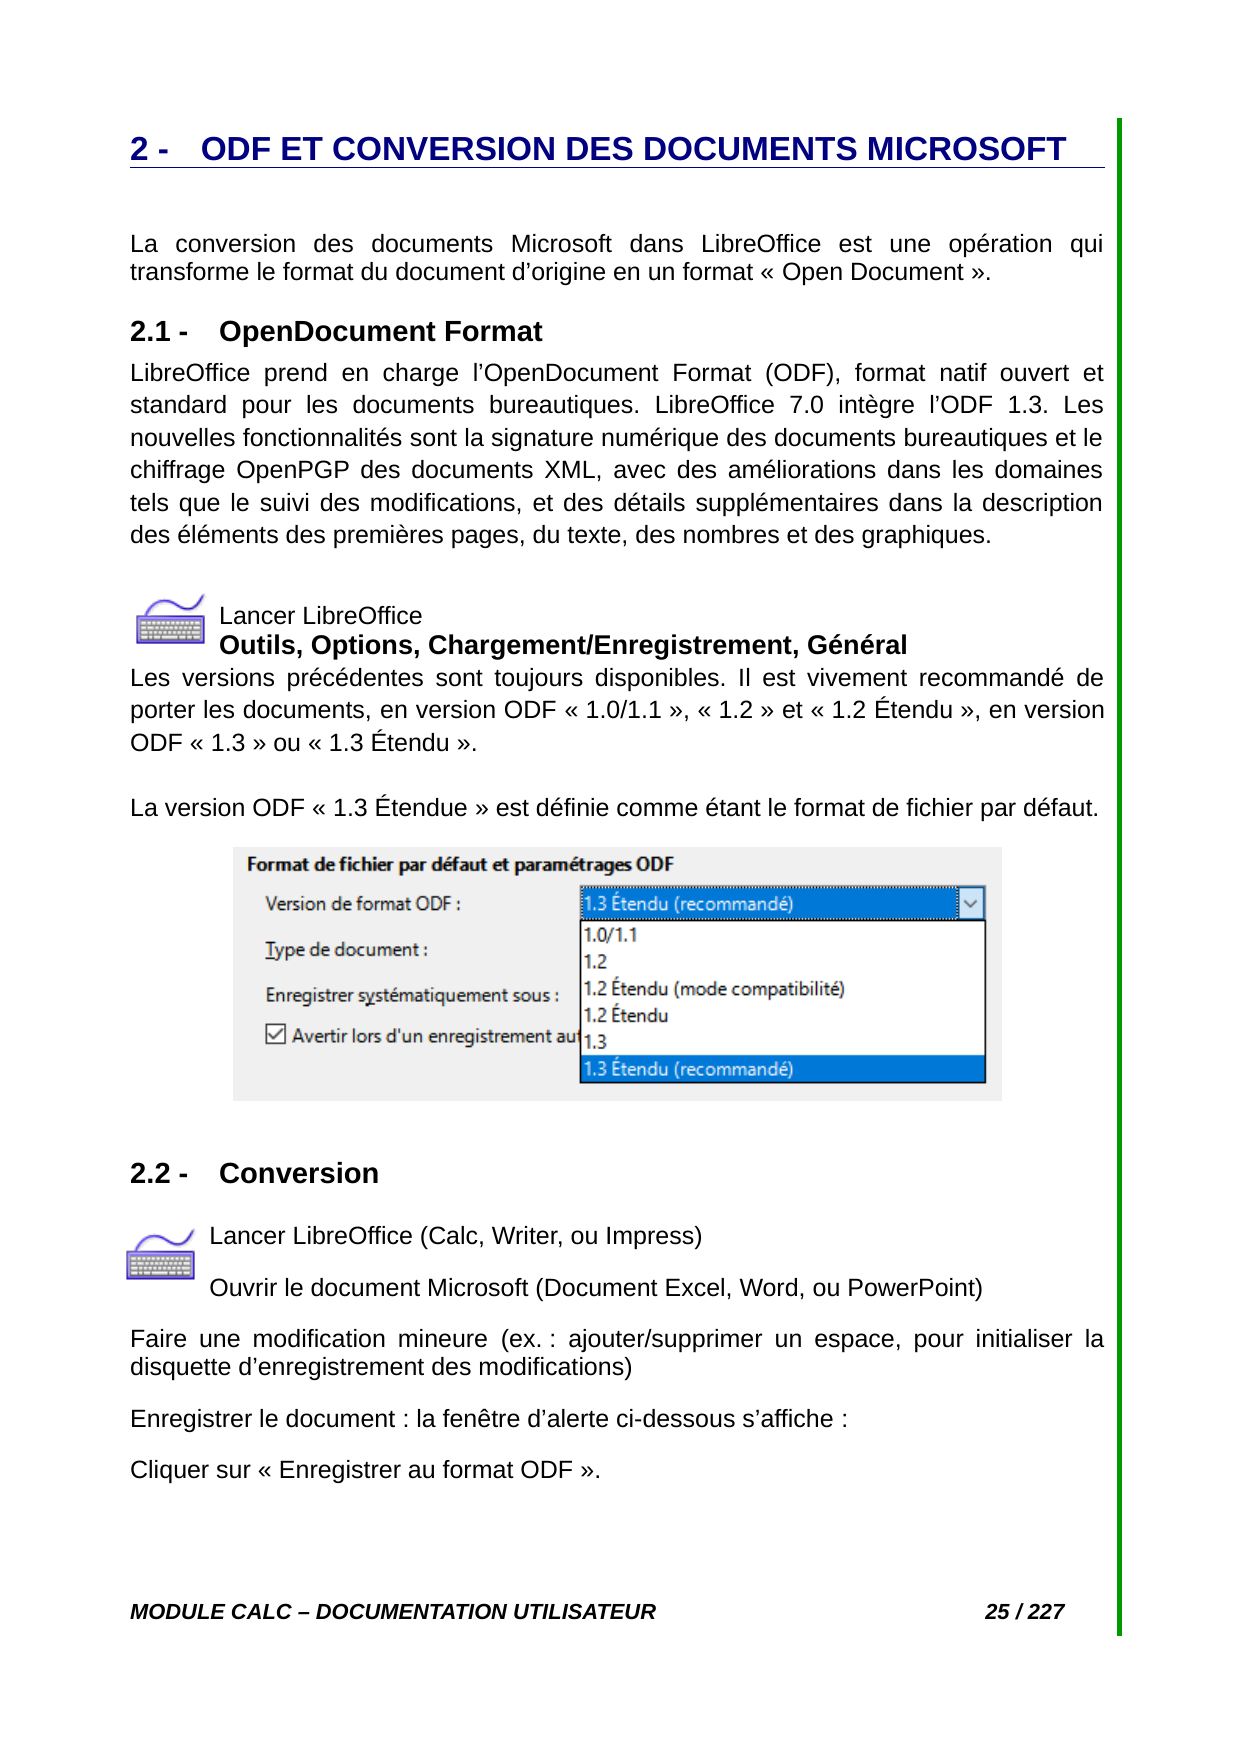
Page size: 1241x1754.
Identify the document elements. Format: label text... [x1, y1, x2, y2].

picture [132, 583, 208, 658]
text Lancer LibreOffice [208, 602, 1105, 630]
text Ouvrir le document Microsoft (Document Excel, Word, ou PowerPoint) [130, 1273, 1105, 1301]
subtitle Conversion [130, 1157, 1105, 1190]
text Lancer LibreOffice (Calc, Writer, ou Impress) [198, 1222, 1105, 1250]
text Outils, Options, Chargement/Enregistrement, Général [130, 630, 1105, 660]
text La conversion des documents Microsoft dans LibreOffice est une opération qui transforme le format du document d’origine en un format « Open Document ». [130, 229, 1105, 285]
subtitle OpenDocument Format [130, 315, 1105, 347]
picture [122, 1218, 198, 1294]
text Faire une modification mineure (ex. : ajouter/supprimer un espace, pour initialiser la disquette d’enregistrement des modifications) [130, 1325, 1105, 1381]
text Les versions précédentes sont toujours disponibles. Il est vivement recommandé de porter les documents, en version ODF « 1.0/1.1 », « 1.2 » et « 1.2 Étendu », en version ODF « 1.3 » ou « 1.3 Étendu ». [130, 660, 1105, 758]
picture [233, 847, 1002, 1101]
text LibreOffice prend en charge l’OpenDocument Format (ODF), format natif ouvert et standard pour les documents bureautiques. LibreOffice 7.0 intègre l’ODF 1.3. Les nouvelles fonctionnalités sont la signature numérique des documents bureautiques et le chiffrage OpenPGP des documents XML, avec des améliorations dans les domaines tels que le suivi des modifications, et des détails supplémentaires dans la description des éléments des premières pages, du texte, des nombres et des graphiques. [130, 356, 1105, 551]
text La version ODF « 1.3 Étendue » est définie comme étant le format de fichier par défaut. [130, 790, 1105, 823]
subtitle ODF ET conversion des documents Microsoft [130, 130, 1105, 167]
text Enregistrer le document : la fenêtre d’alerte ci-dessous s’affiche : [130, 1404, 1105, 1432]
text Cliquer sur « Enregistrer au format ODF ». [130, 1456, 1105, 1484]
